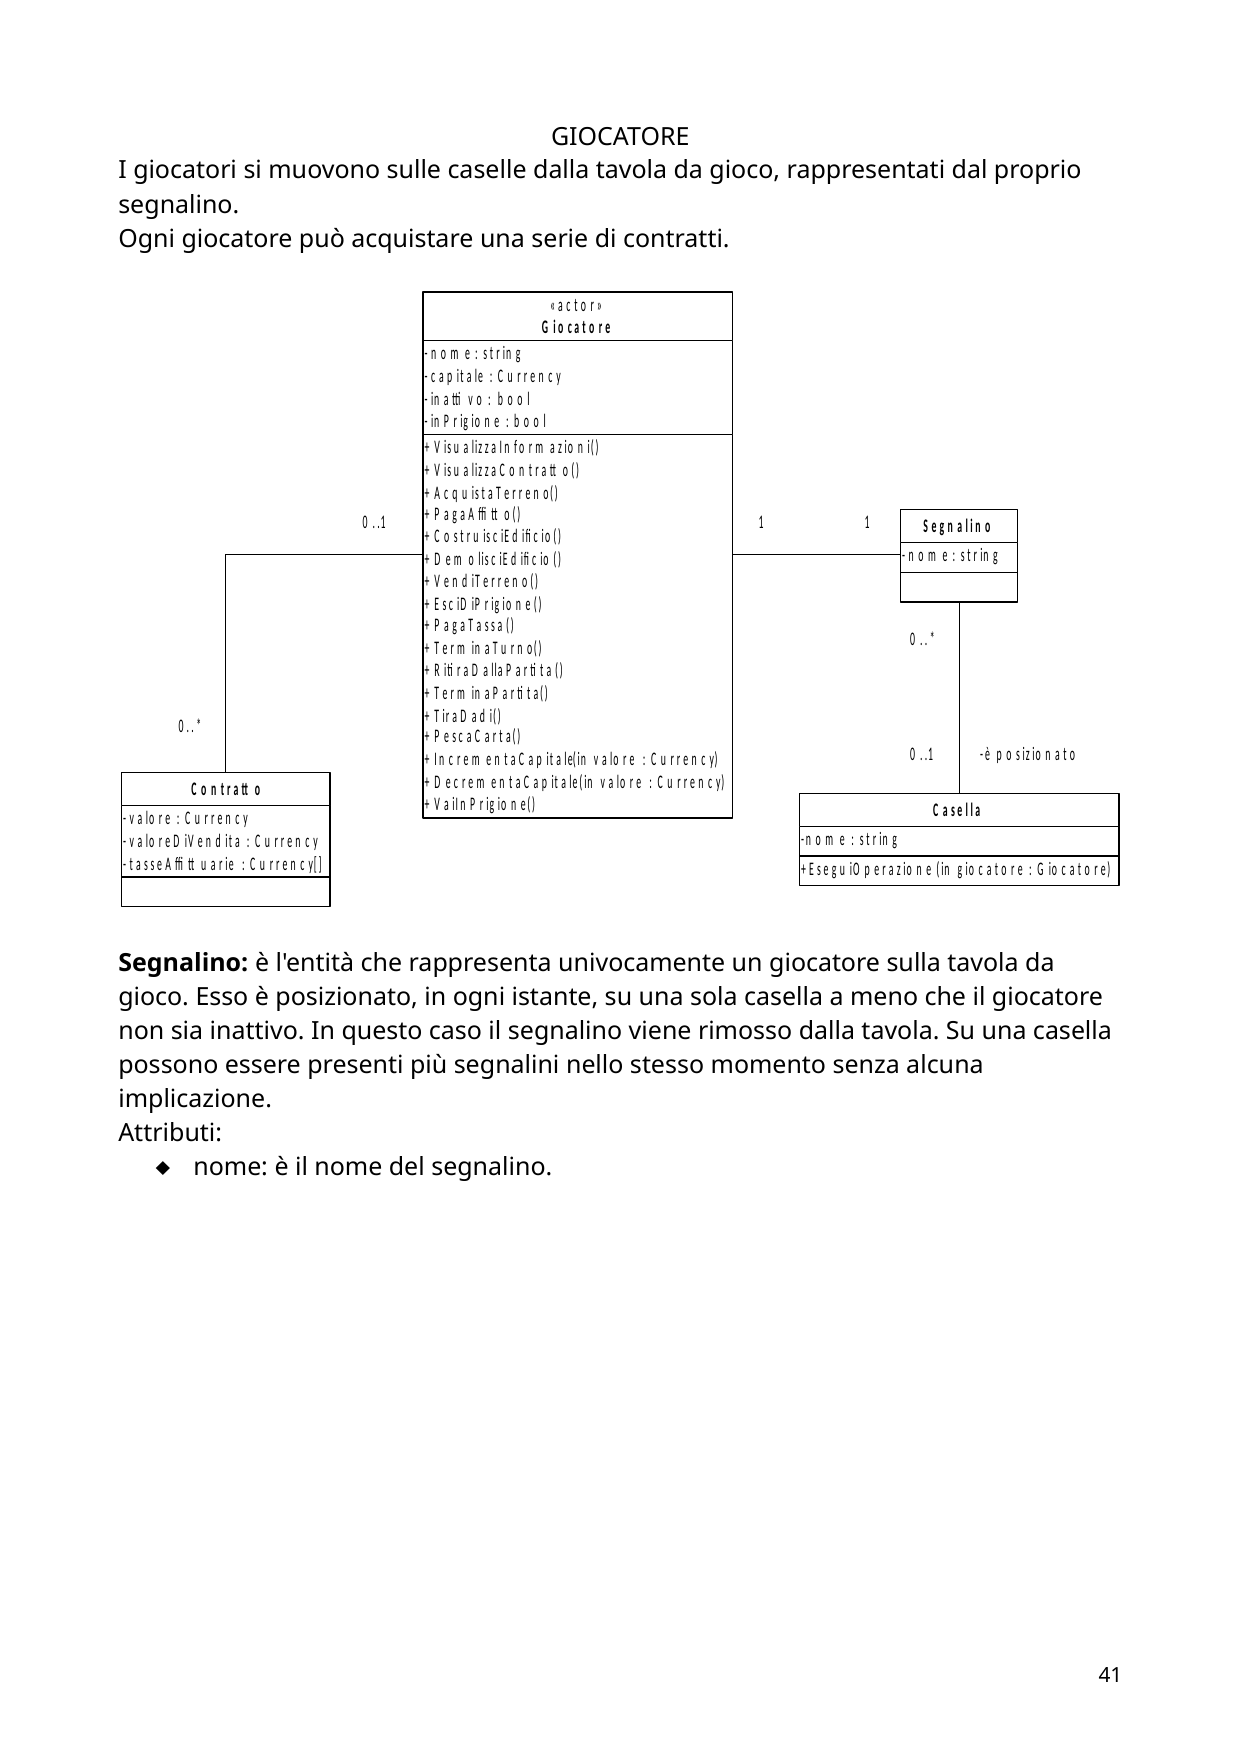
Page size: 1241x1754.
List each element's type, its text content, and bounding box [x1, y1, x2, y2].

text Ogni giocatore può acquistare una serie di contratti. [118, 220, 1122, 254]
list nome: è il nome del segnalino. [156, 1148, 1122, 1183]
text Attributi: [118, 1114, 1122, 1148]
text I giocatori si muovono sulle caselle dalla tavola da gioco, rappresentati dal proprio segnalino. [118, 152, 1122, 220]
text GIOCATORE [118, 118, 1122, 152]
text Segnalino: è l'entità che rappresenta univocamente un giocatore sulla tavola da gioco. Esso è posizionato, in ogni istante, su una sola casella a meno che il giocatore non sia inattivo. In questo caso il segnalino viene rimosso dalla tavola. Su una casella possono essere presenti più segnalini nello stesso momento senza alcuna implicazione. [118, 944, 1122, 1114]
